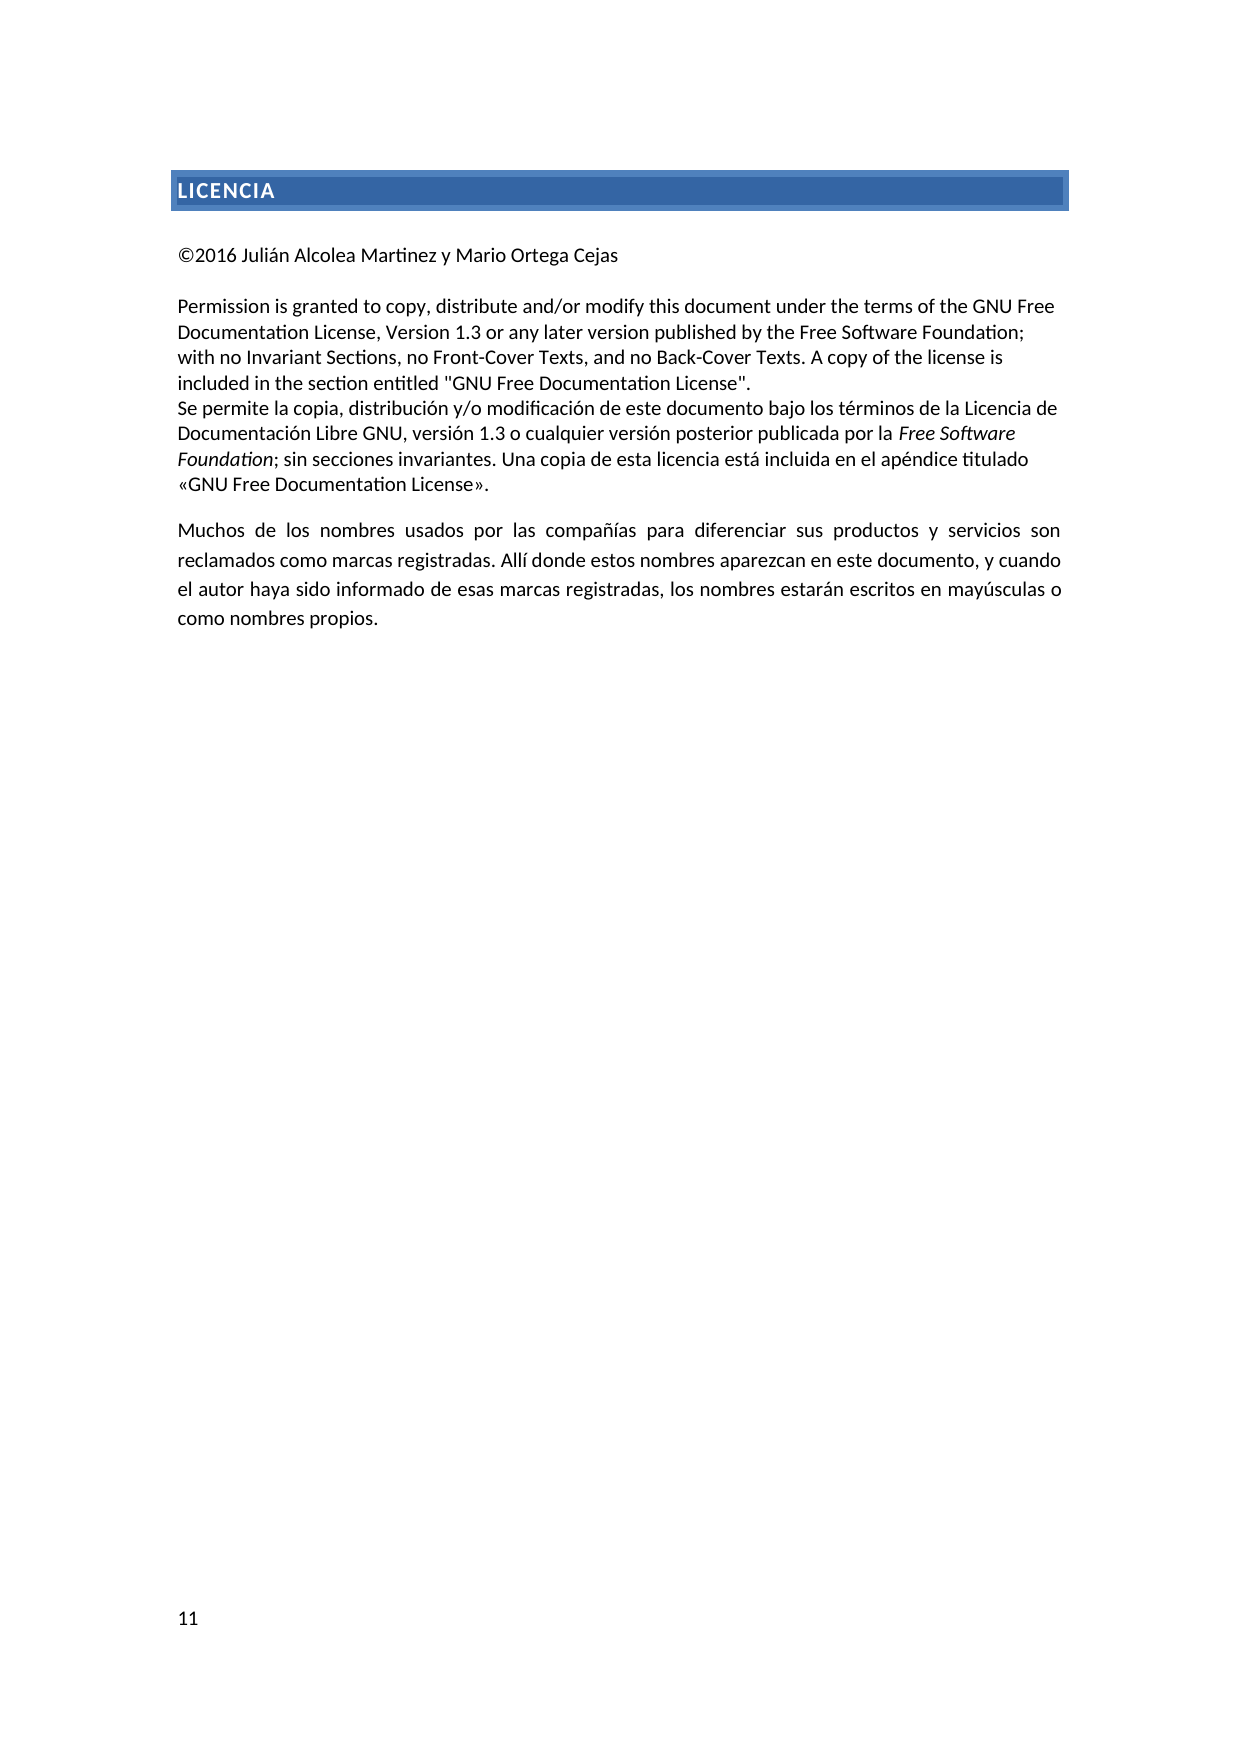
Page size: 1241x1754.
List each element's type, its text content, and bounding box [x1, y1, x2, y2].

subtitle LICENCIA [177, 177, 1063, 205]
text Se permite la copia, distribución y/o modificación de este documento bajo los términos de la Licencia de Documentación Libre GNU, versión 1.3 o cualquier versión posterior publicada por la Free Software Foundation; sin secciones invariantes. Una copia de esta licencia está incluida en el apéndice titulado «GNU Free Documentation License». [177, 395, 1063, 497]
text Muchos de los nombres usados por las compañías para diferenciar sus productos y servicios son reclamados como marcas registradas. Allí donde estos nombres aparezcan en este documento, y cuando el autor haya sido informado de esas marcas registradas, los nombres estarán escritos en mayúsculas o como nombres propios. [177, 518, 1063, 631]
text Permission is granted to copy, distribute and/or modify this document under the terms of the GNU Free Documentation License, Version 1.3 or any later version published by the Free Software Foundation; with no Invariant Sections, no Front-Cover Texts, and no Back-Cover Texts. A copy of the license is included in the section entitled "GNU Free Documentation License". [177, 293, 1063, 395]
text ©2016 Julián Alcolea Martinez y Mario Ortega Cejas [177, 243, 1063, 268]
